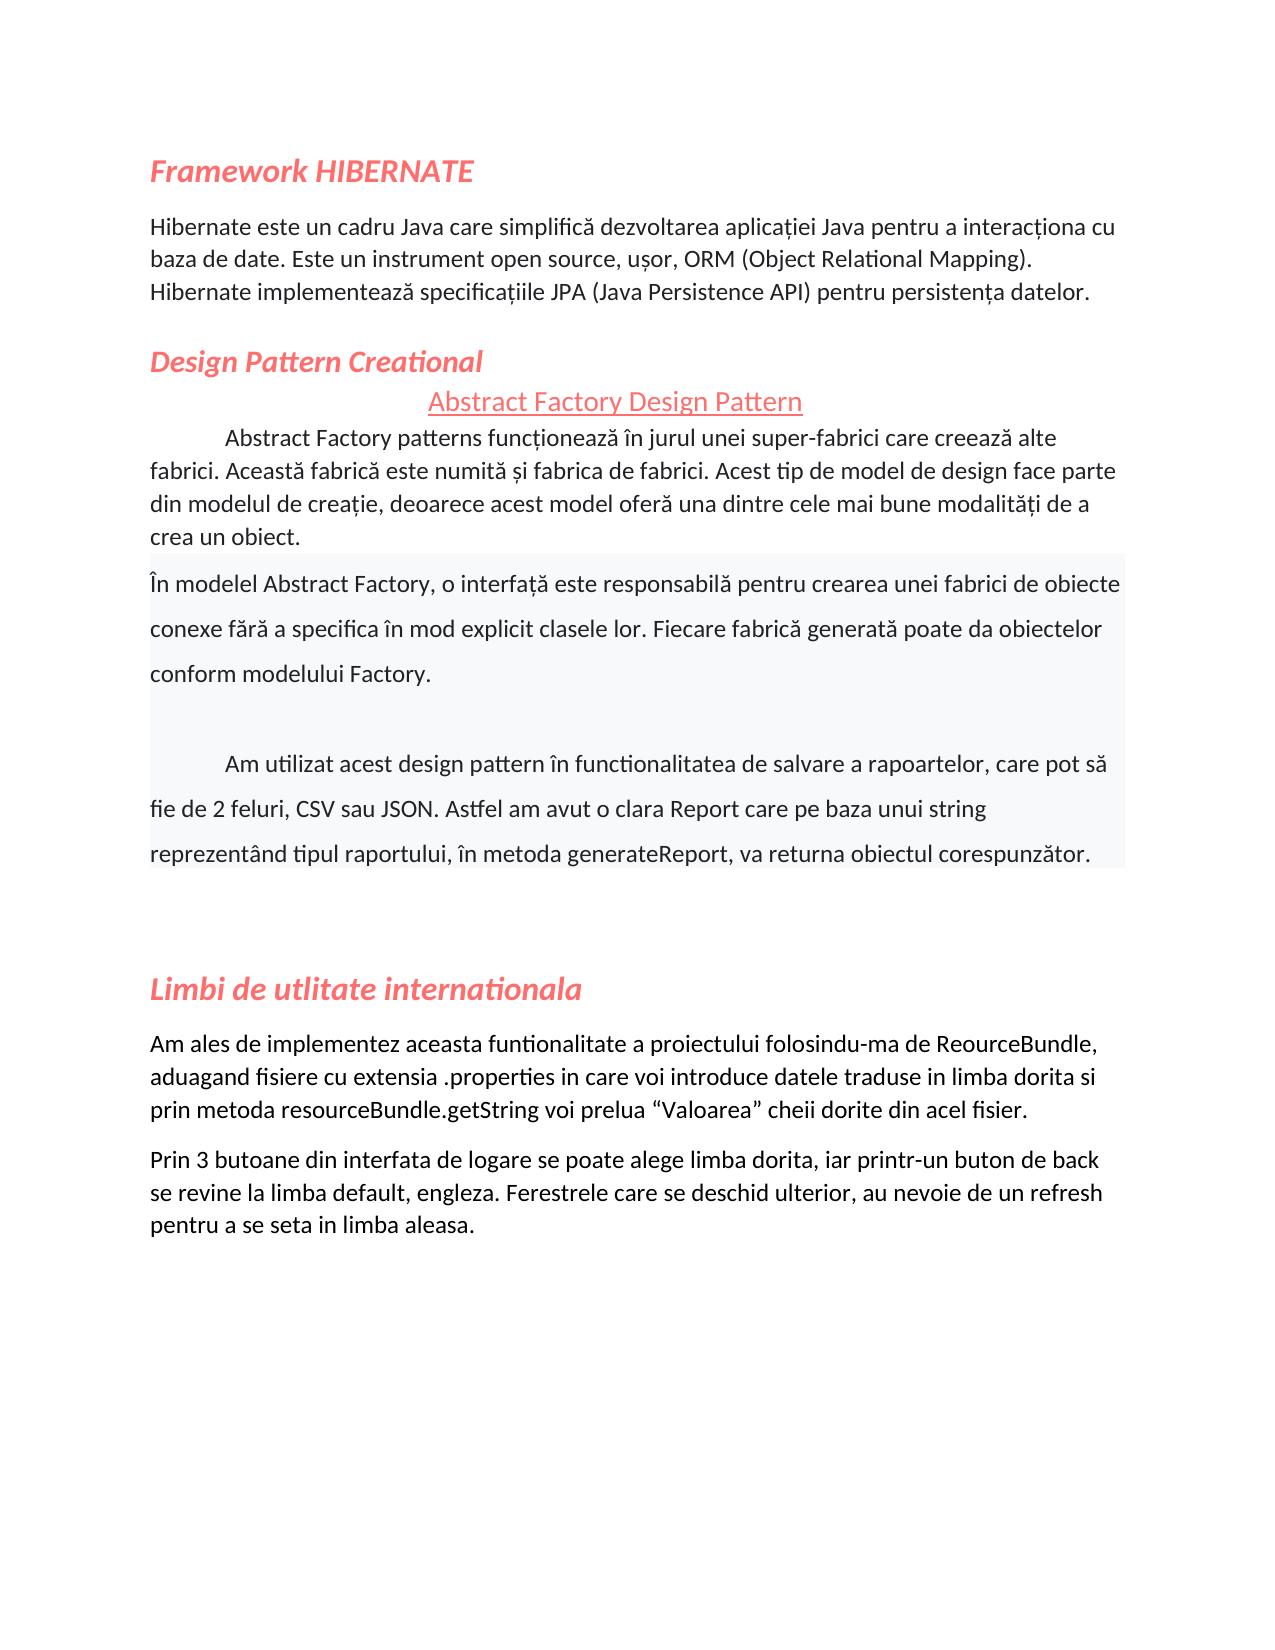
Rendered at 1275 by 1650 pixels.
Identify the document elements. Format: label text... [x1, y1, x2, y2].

text Abstract Factory Design Pattern [150, 383, 1125, 419]
text Design Pattern Creational [150, 342, 1125, 380]
text În modelel Abstract Factory, o interfață este responsabilă pentru crearea unei fabrici de obiecte conexe fără a specifica în mod explicit clasele lor. Fiecare fabrică generată poate da obiectelor conform modelului Factory. [150, 553, 1125, 688]
text Prin 3 butoane din interfata de logare se poate alege limba dorita, iar printr-un buton de back se revine la limba default, engleza. Ferestrele care se deschid ulterior, au nevoie de un refresh pentru a se seta in limba aleasa. [150, 1144, 1125, 1240]
text Am ales de implementez aceasta funtionalitate a proiectului folosindu-ma de ReourceBundle, aduagand fisiere cu extensia .properties in care voi introduce datele traduse in limba dorita si prin metoda resourceBundle.getString voi prelua “Valoarea” cheii dorite din acel fisier. [150, 1028, 1125, 1125]
text Hibernate este un cadru Java care simplifică dezvoltarea aplicației Java pentru a interacționa cu baza de date. Este un instrument open source, ușor, ORM (Object Relational Mapping). Hibernate implementează specificațiile JPA (Java Persistence API) pentru persistența datelor. [150, 211, 1125, 307]
text Abstract Factory patterns funcționează în jurul unei super-fabrici care creează alte fabrici. Această fabrică este numită și fabrica de fabrici. Acest tip de model de design face parte din modelul de creație, deoarece acest model oferă una dintre cele mai bune modalități de a crea un obiect. [150, 422, 1125, 551]
text Framework HIBERNATE [150, 150, 1125, 191]
text Limbi de utlitate internationala [150, 968, 1125, 1008]
text Am utilizat acest design pattern în functionalitatea de salvare a rapoartelor, care pot să fie de 2 feluri, CSV sau JSON. Astfel am avut o clara Report care pe baza unui string reprezentând tipul raportului, în metoda generateReport, va returna obiectul corespunzător. [150, 733, 1125, 868]
